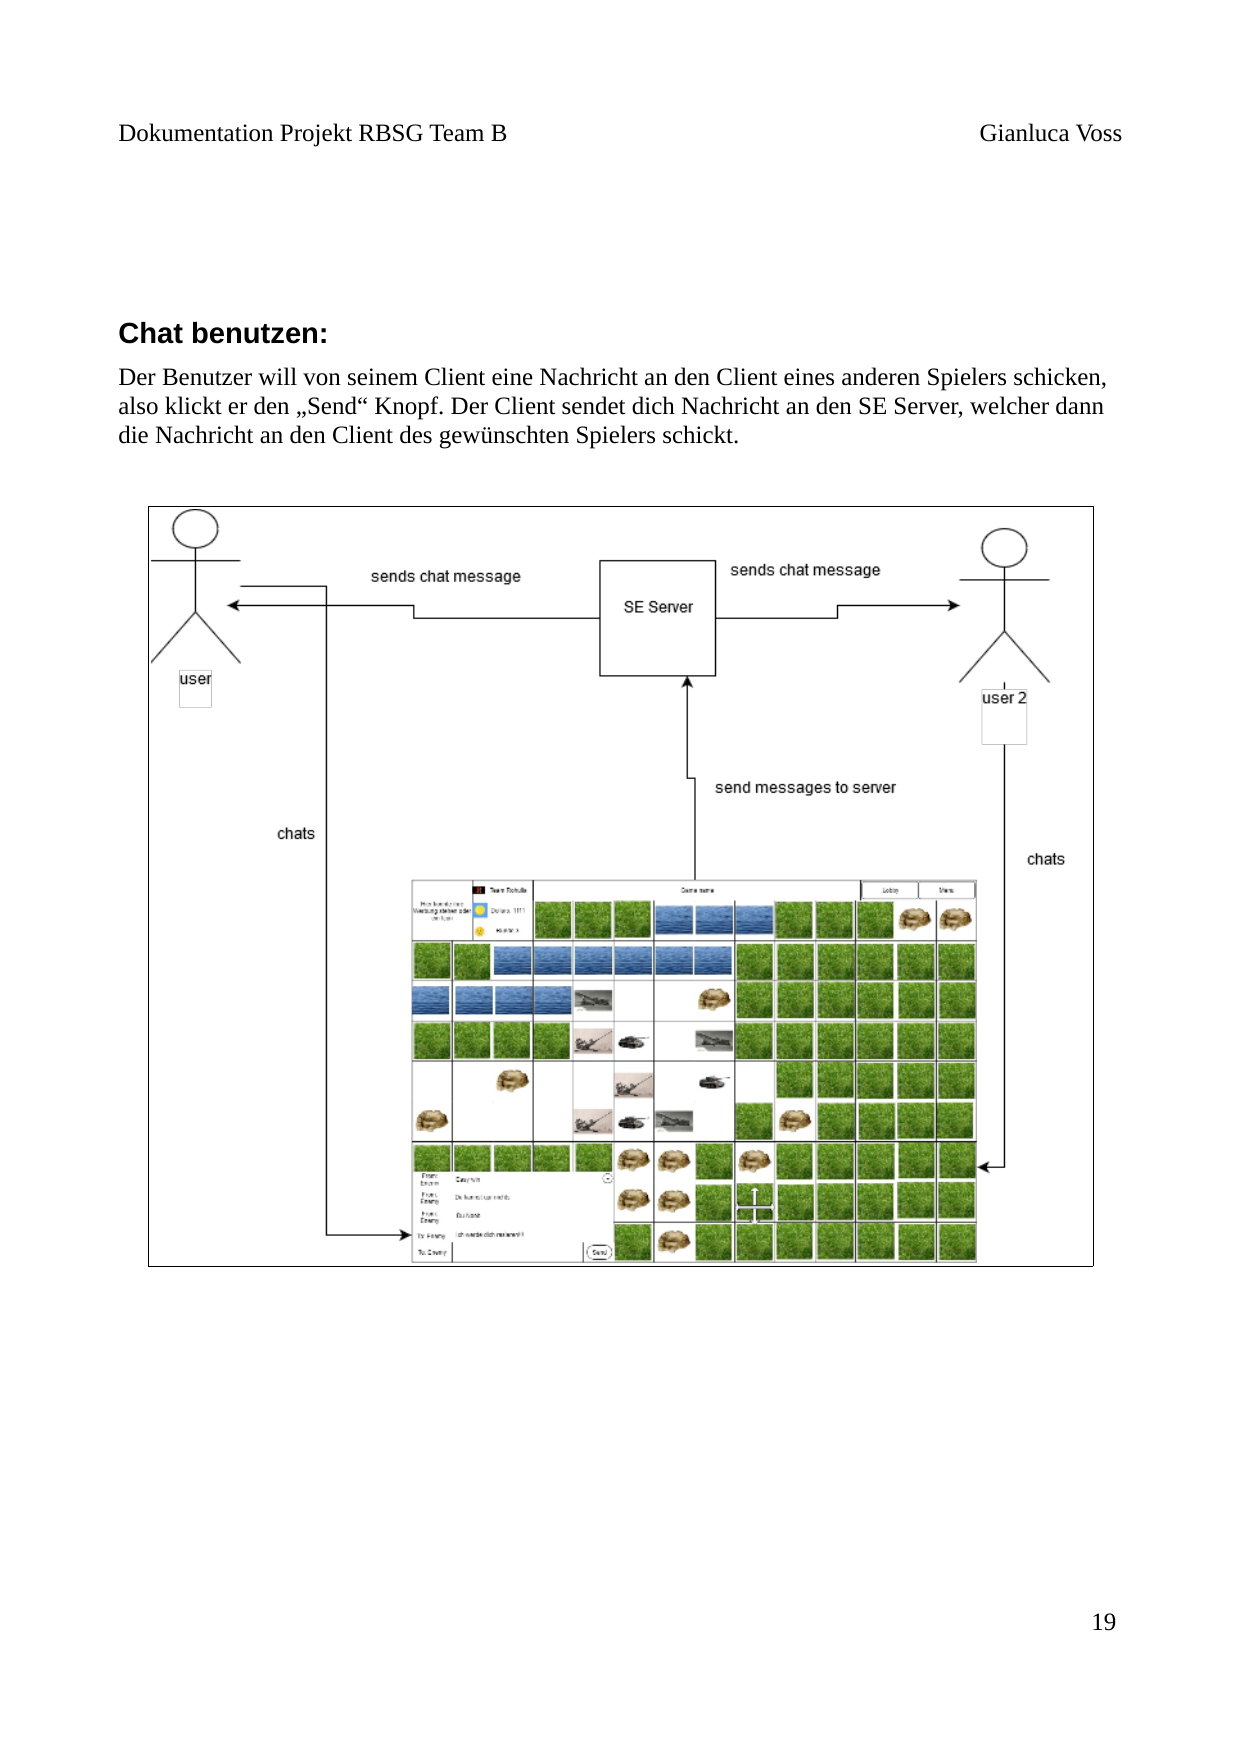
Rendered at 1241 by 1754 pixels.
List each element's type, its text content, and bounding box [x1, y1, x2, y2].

picture [150, 509, 1090, 1264]
subtitle Chat benutzen: [118, 316, 1122, 350]
text Der Benutzer will von seinem Client eine Nachricht an den Client eines anderen Spielers schicken, also klickt er den „Send“ Knopf. Der Client sendet dich Nachricht an den SE Server, welcher dann die Nachricht an den Client des gewünschten Spielers schickt. [118, 362, 1122, 449]
